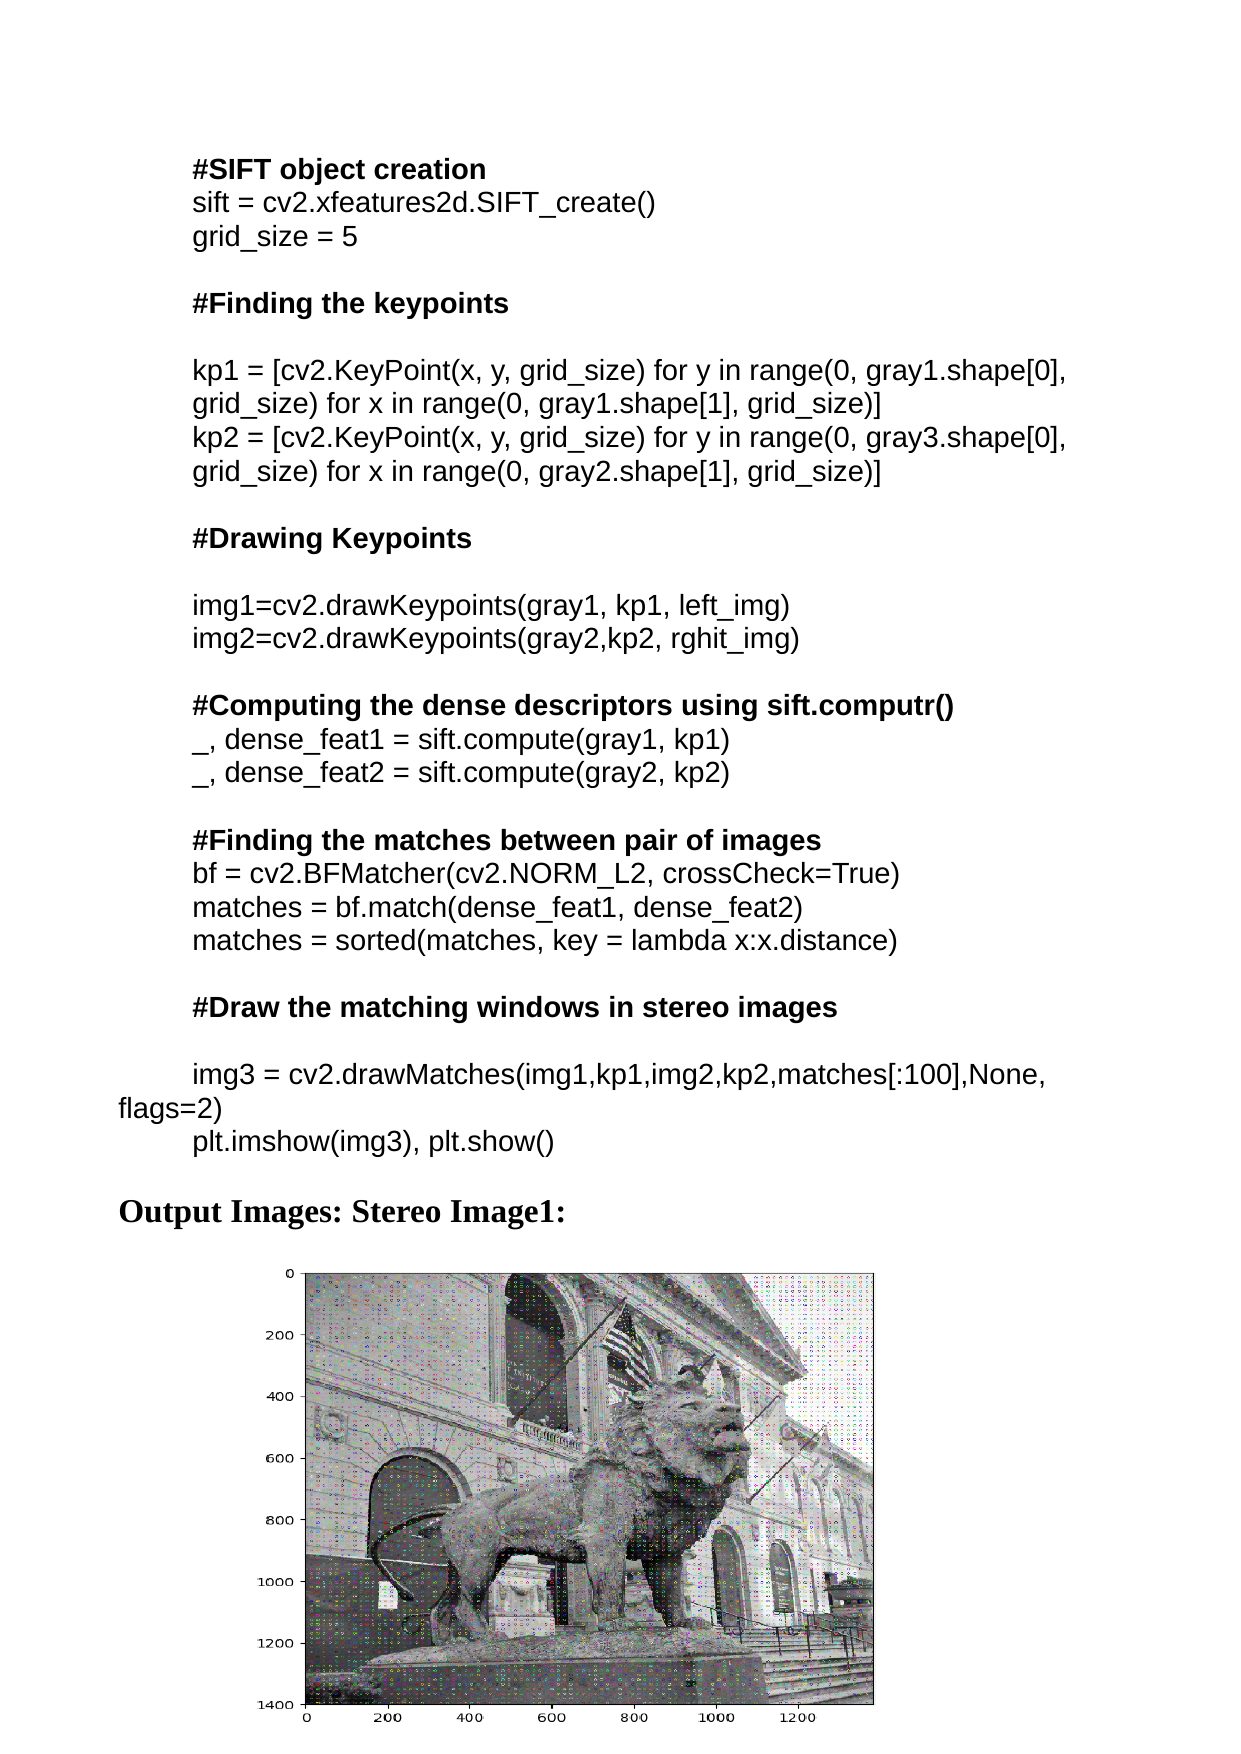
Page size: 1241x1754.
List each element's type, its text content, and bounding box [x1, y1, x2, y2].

text #Draw the matching windows in stereo images [118, 990, 1122, 1024]
text img1=cv2.drawKeypoints(gray1, kp1, left_img) [118, 588, 1122, 621]
text plt.imshow(img3), plt.show() [118, 1124, 1122, 1158]
text matches = bf.match(dense_feat1, dense_feat2) [118, 889, 1122, 923]
text #Computing the dense descriptors using sift.computr() [118, 688, 1122, 722]
text matches = sorted(matches, key = lambda x:x.distance) [118, 923, 1122, 957]
text _, dense_feat1 = sift.compute(gray1, kp1) [118, 722, 1122, 755]
text sift = cv2.xfeatures2d.SIFT_create() [118, 185, 1122, 219]
text _, dense_feat2 = sift.compute(gray2, kp2) [118, 755, 1122, 789]
text bf = cv2.BFMatcher(cv2.NORM_L2, crossCheck=True) [118, 856, 1122, 889]
text kp1 = [cv2.KeyPoint(x, y, grid_size) for y in range(0, gray1.shape[0], grid_size) for x in range(0, gray1.shape[1], grid_size)] [118, 353, 1122, 420]
text #Drawing Keypoints [118, 521, 1122, 554]
text Output Images: Stereo Image1: [118, 1191, 1122, 1230]
text img2=cv2.drawKeypoints(gray2,kp2, rghit_img) [118, 621, 1122, 655]
text img3 = cv2.drawMatches(img1,kp1,img2,kp2,matches[:100],None, flags=2) [118, 1057, 1122, 1124]
text grid_size = 5 [118, 219, 1122, 252]
text kp2 = [cv2.KeyPoint(x, y, grid_size) for y in range(0, gray3.shape[0], grid_size) for x in range(0, gray2.shape[1], grid_size)] [118, 420, 1122, 487]
text #SIFT object creation [118, 152, 1122, 185]
text #Finding the matches between pair of images [118, 822, 1122, 856]
text #Finding the keypoints [118, 286, 1122, 319]
picture [249, 1268, 885, 1729]
